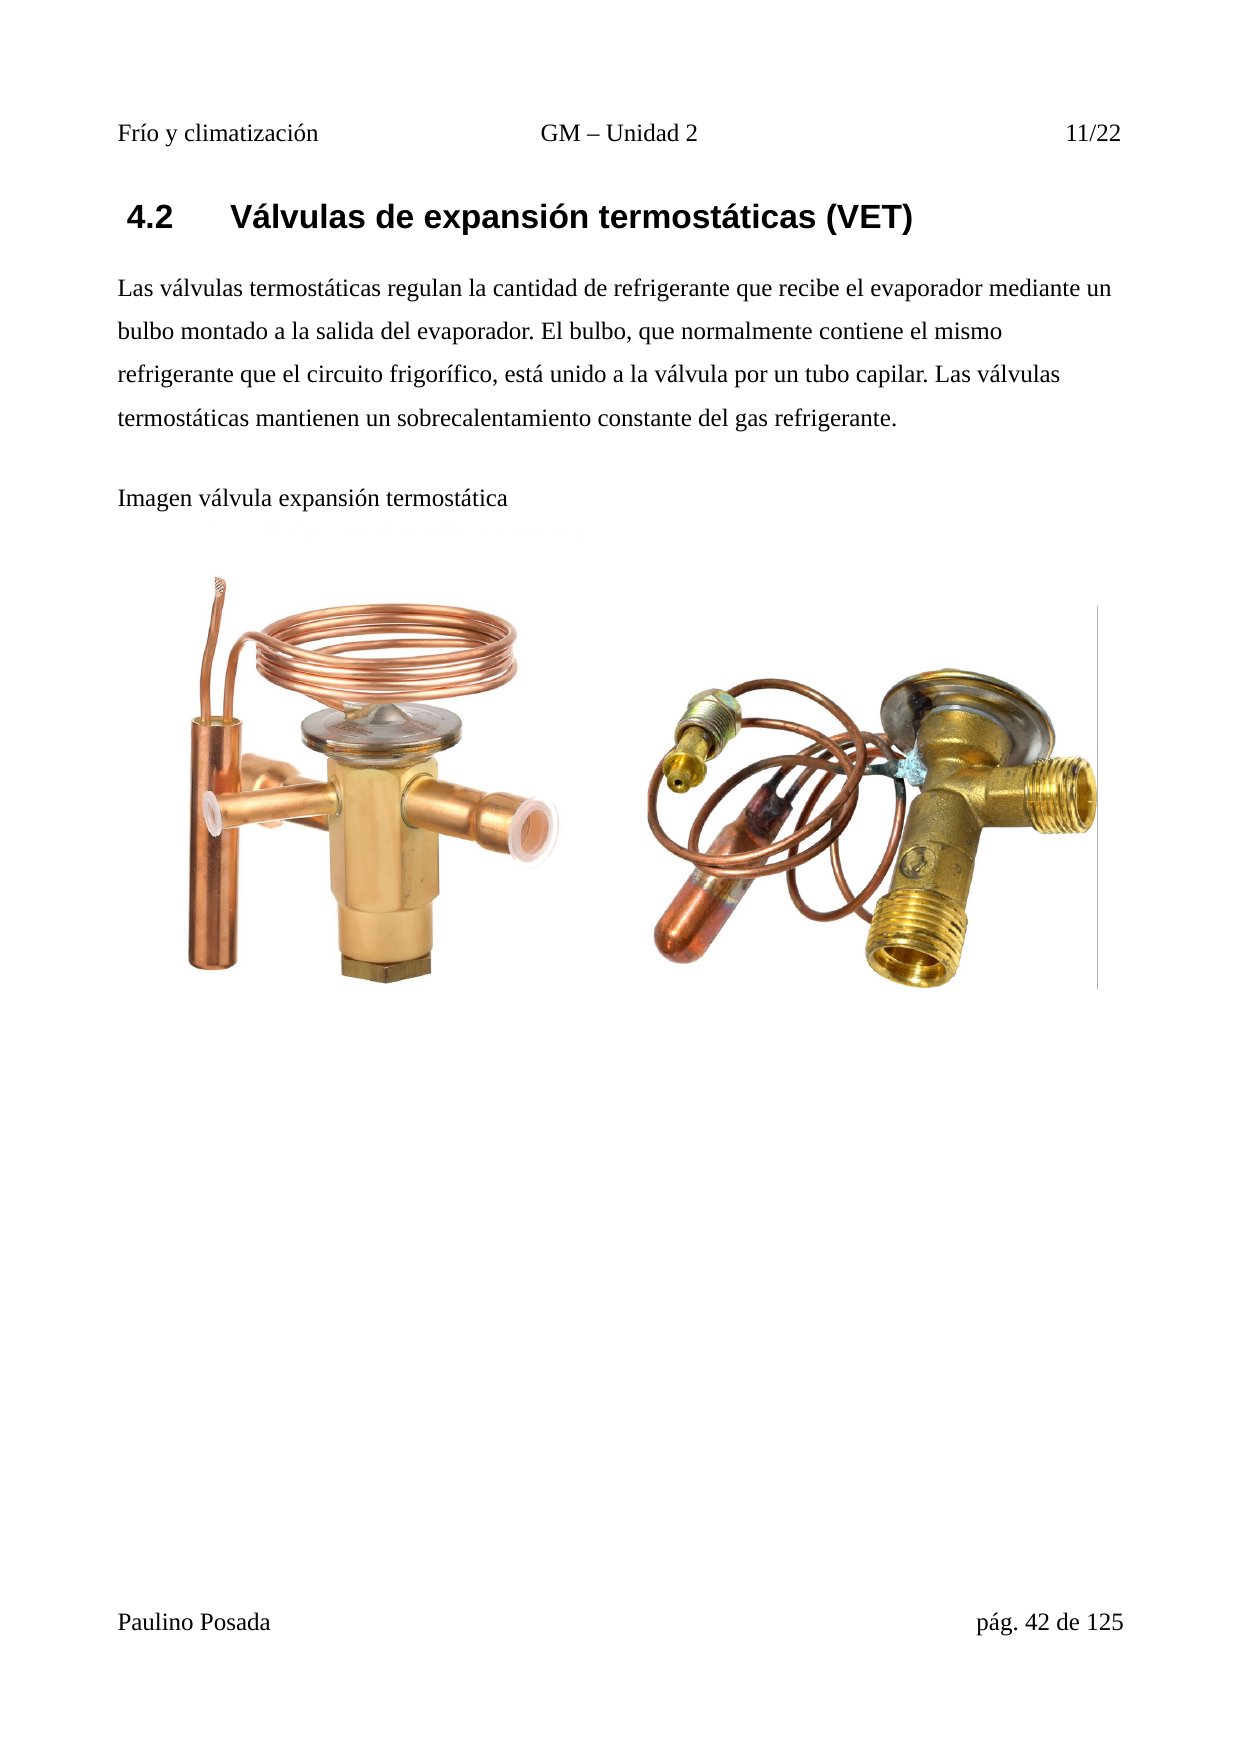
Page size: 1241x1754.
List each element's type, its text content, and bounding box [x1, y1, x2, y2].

subtitle Válvulas de expansión termostáticas (VET) [117, 197, 1123, 236]
picture [134, 525, 585, 1007]
text Las válvulas termostáticas regulan la cantidad de refrigerante que recibe el evaporador mediante un bulbo montado a la salida del evaporador. El bulbo, que normalmente contiene el mismo refrigerante que el circuito frigorífico, está unido a la válvula por un tubo capilar. Las válvulas termostáticas mantienen un sobrecalentamiento constante del gas refrigerante. [117, 273, 1123, 431]
picture [647, 606, 1098, 989]
text Imagen válvula expansión termostática [117, 483, 1123, 512]
